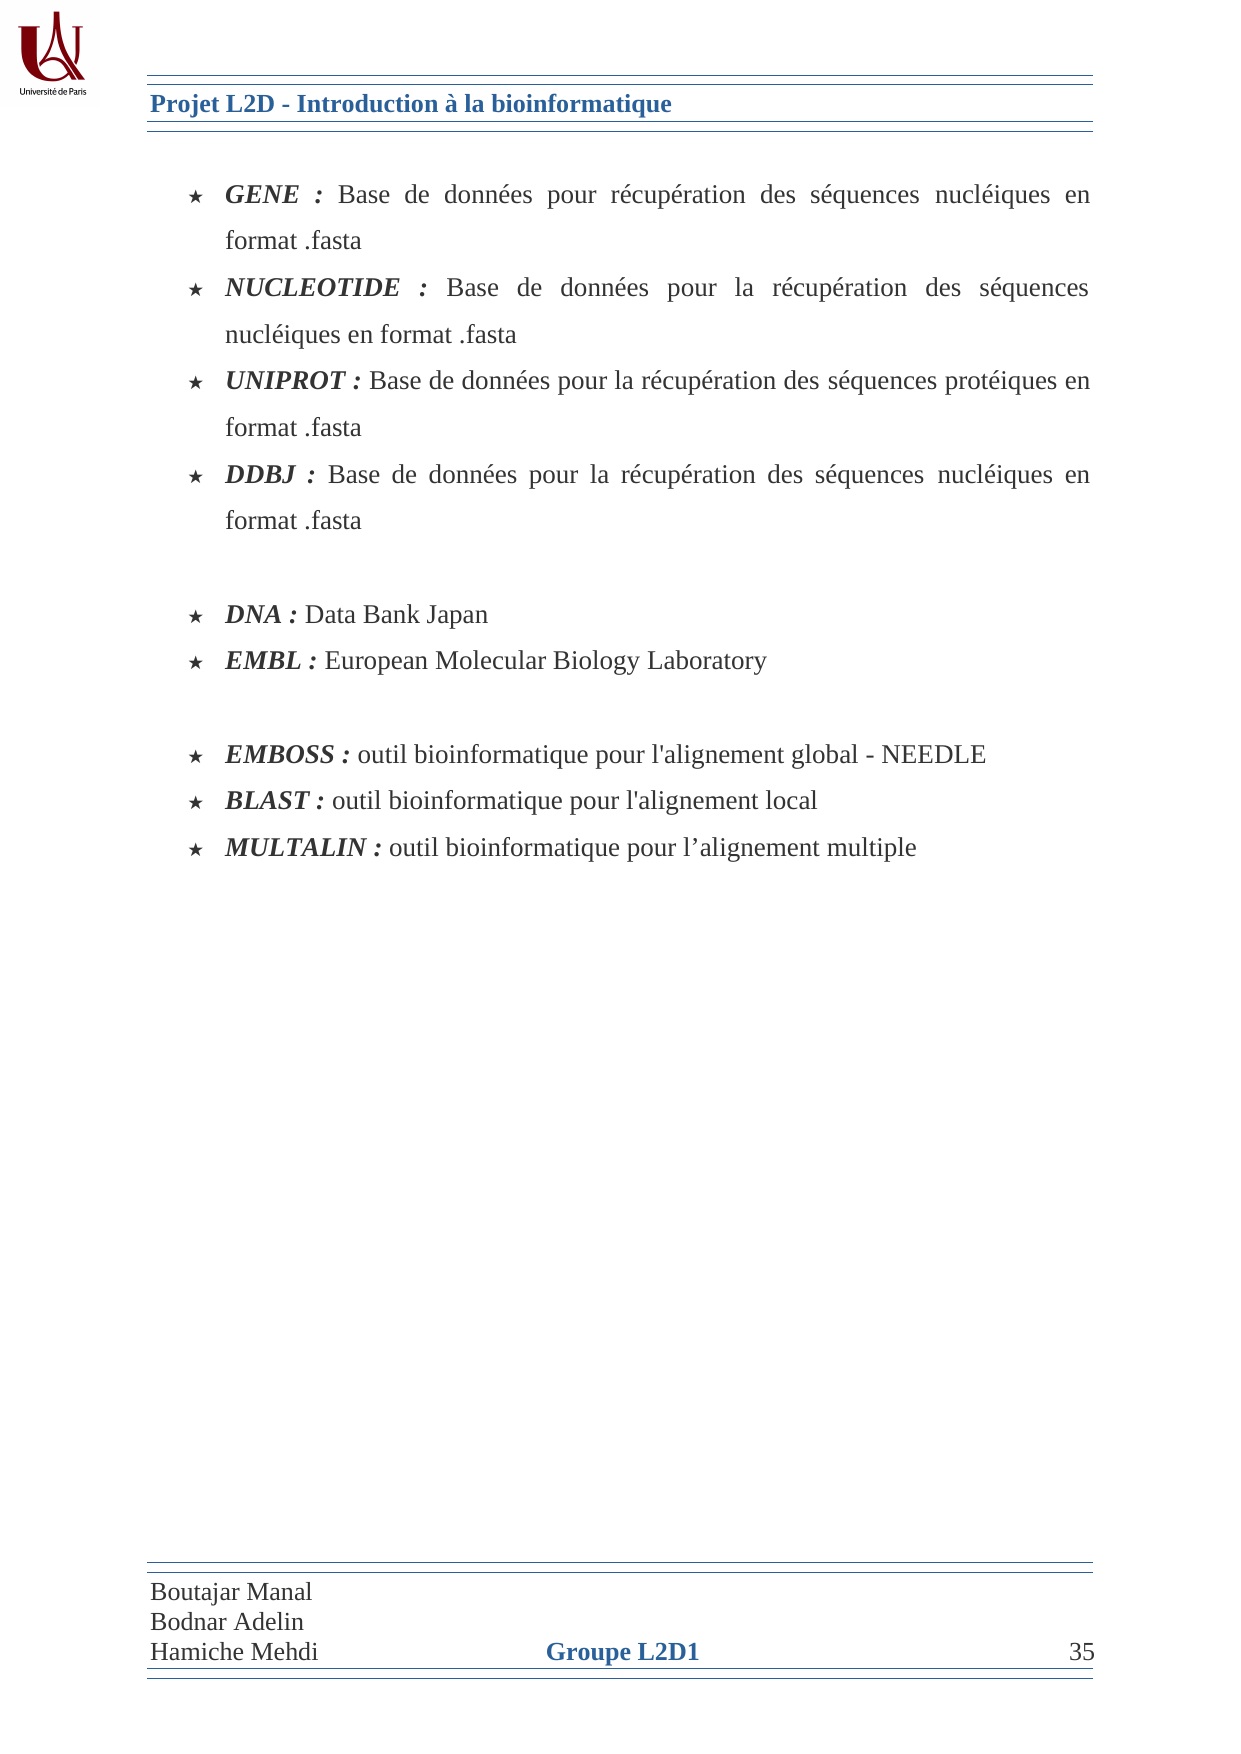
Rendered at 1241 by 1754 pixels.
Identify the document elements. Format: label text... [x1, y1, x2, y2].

list GENE : Base de données pour récupération des séquences nucléiques en format .fasta [187, 178, 1090, 256]
picture [0, 0, 101, 107]
list EMBL : European Molecular Biology Laboratory [187, 644, 1090, 676]
list EMBOSS : outil bioinformatique pour l'alignement global - NEEDLE [187, 738, 1090, 769]
list MULTALIN : outil bioinformatique pour l’alignement multiple [187, 831, 1090, 862]
list BLAST : outil bioinformatique pour l'alignement local [187, 784, 1090, 816]
list DDBJ : Base de données pour la récupération des séquences nucléiques en format .fasta [187, 458, 1090, 536]
list NUCLEOTIDE : Base de données pour la récupération des séquences nucléiques en format .fasta [187, 271, 1090, 349]
list DNA : Data Bank Japan [187, 598, 1090, 629]
list UNIPROT : Base de données pour la récupération des séquences protéiques en format .fasta [187, 364, 1090, 442]
